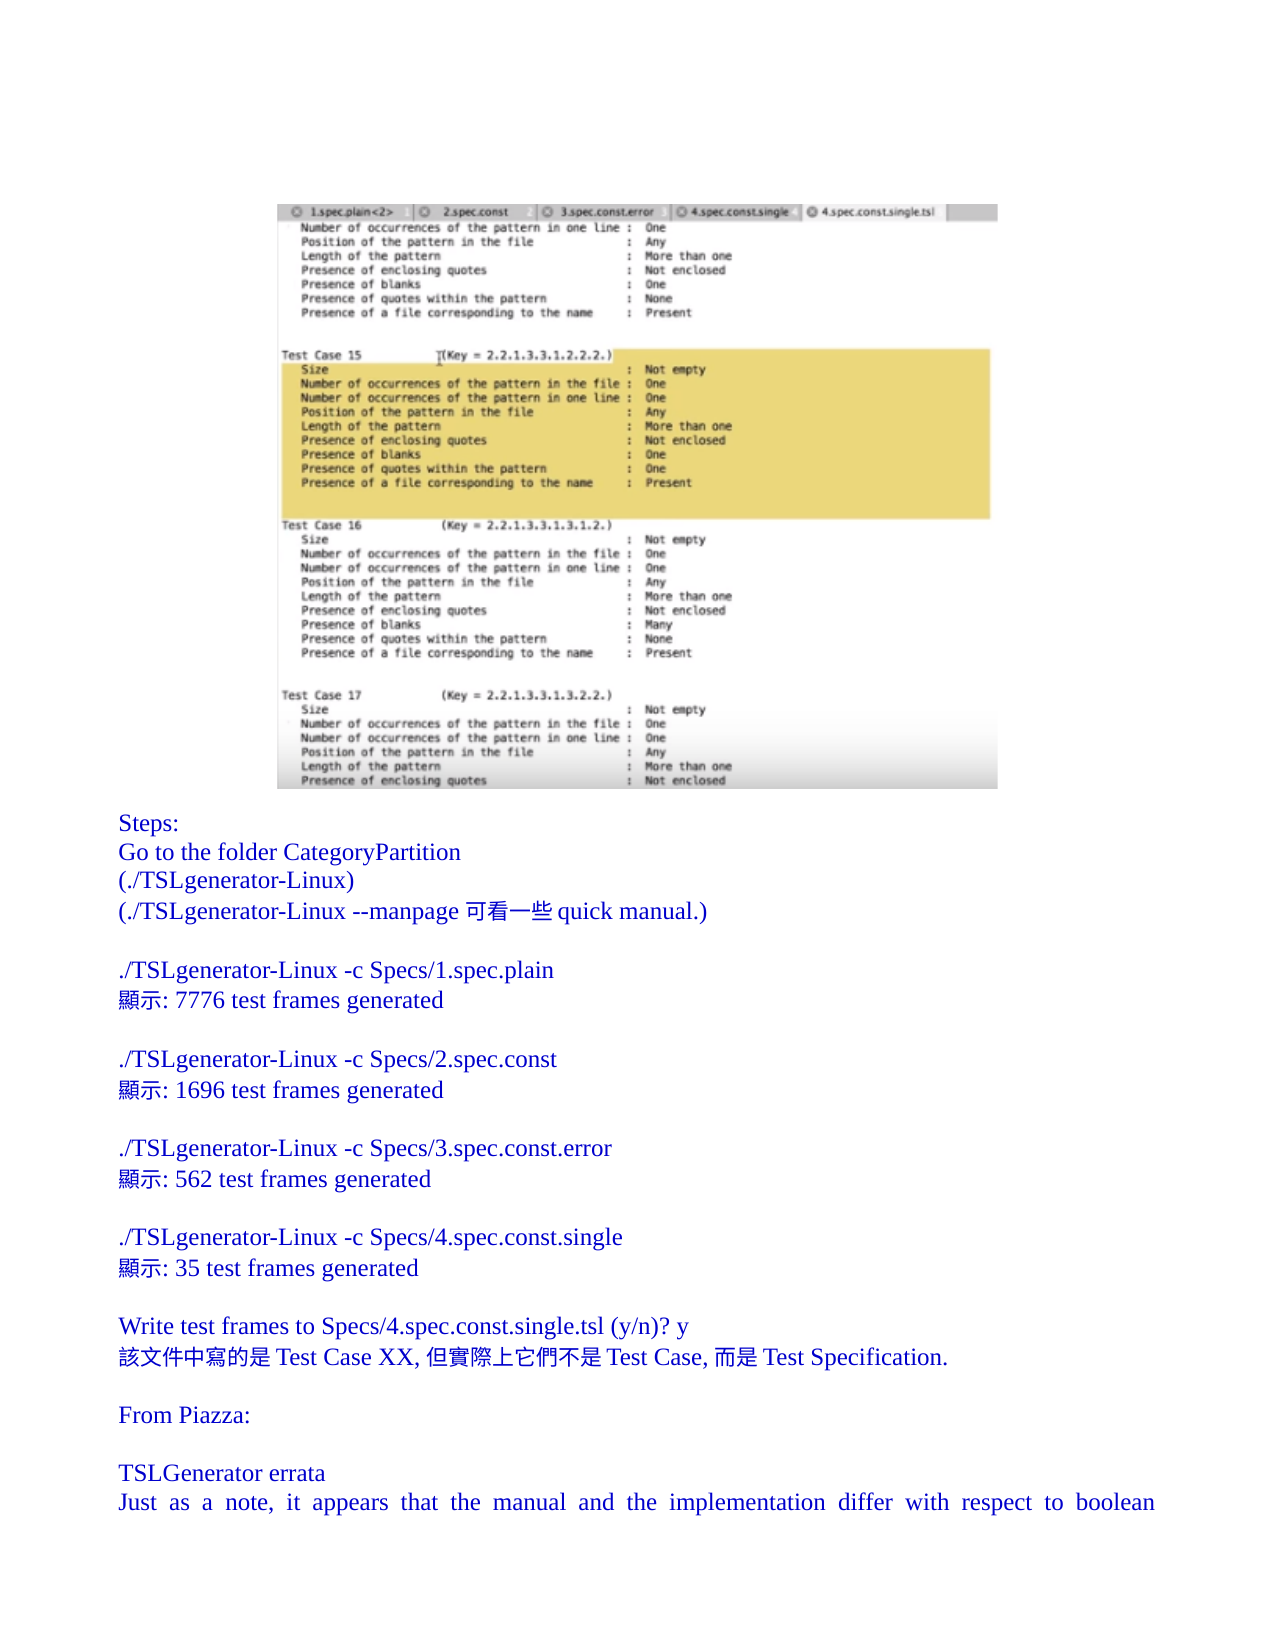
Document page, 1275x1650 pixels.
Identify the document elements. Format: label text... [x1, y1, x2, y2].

text 顯示: 562 test frames generated [118, 1162, 1157, 1193]
text Just as a note, it appears that the manual and the implementation differ with respect to boolean [118, 1487, 1157, 1516]
text Steps: [118, 808, 1157, 837]
text (./TSLgenerator-Linux) [118, 866, 1157, 894]
text 該文件中寫的是Test Case XX, 但實際上它們不是Test Case, 而是Test Specification. [118, 1340, 1157, 1372]
text From Piazza: [118, 1401, 1157, 1429]
text ./TSLgenerator-Linux -c Specs/3.spec.const.error [118, 1133, 1157, 1162]
text 顯示: 7776 test frames generated [118, 983, 1157, 1015]
text 顯示: 1696 test frames generated [118, 1073, 1157, 1104]
text Go to the folder CategoryPartition [118, 837, 1157, 866]
text ./TSLgenerator-Linux -c Specs/1.spec.plain [118, 955, 1157, 983]
text (./TSLgenerator-Linux --manpage 可看一些quick manual.) [118, 894, 1157, 926]
text 顯示: 35 test frames generated [118, 1251, 1157, 1283]
text Write test frames to Specs/4.spec.const.single.tsl (y/n)? y [118, 1311, 1157, 1340]
text ./TSLgenerator-Linux -c Specs/2.spec.const [118, 1044, 1157, 1073]
text ./TSLgenerator-Linux -c Specs/4.spec.const.single [118, 1222, 1157, 1251]
picture [277, 204, 998, 789]
text TSLGenerator errata [118, 1458, 1157, 1487]
